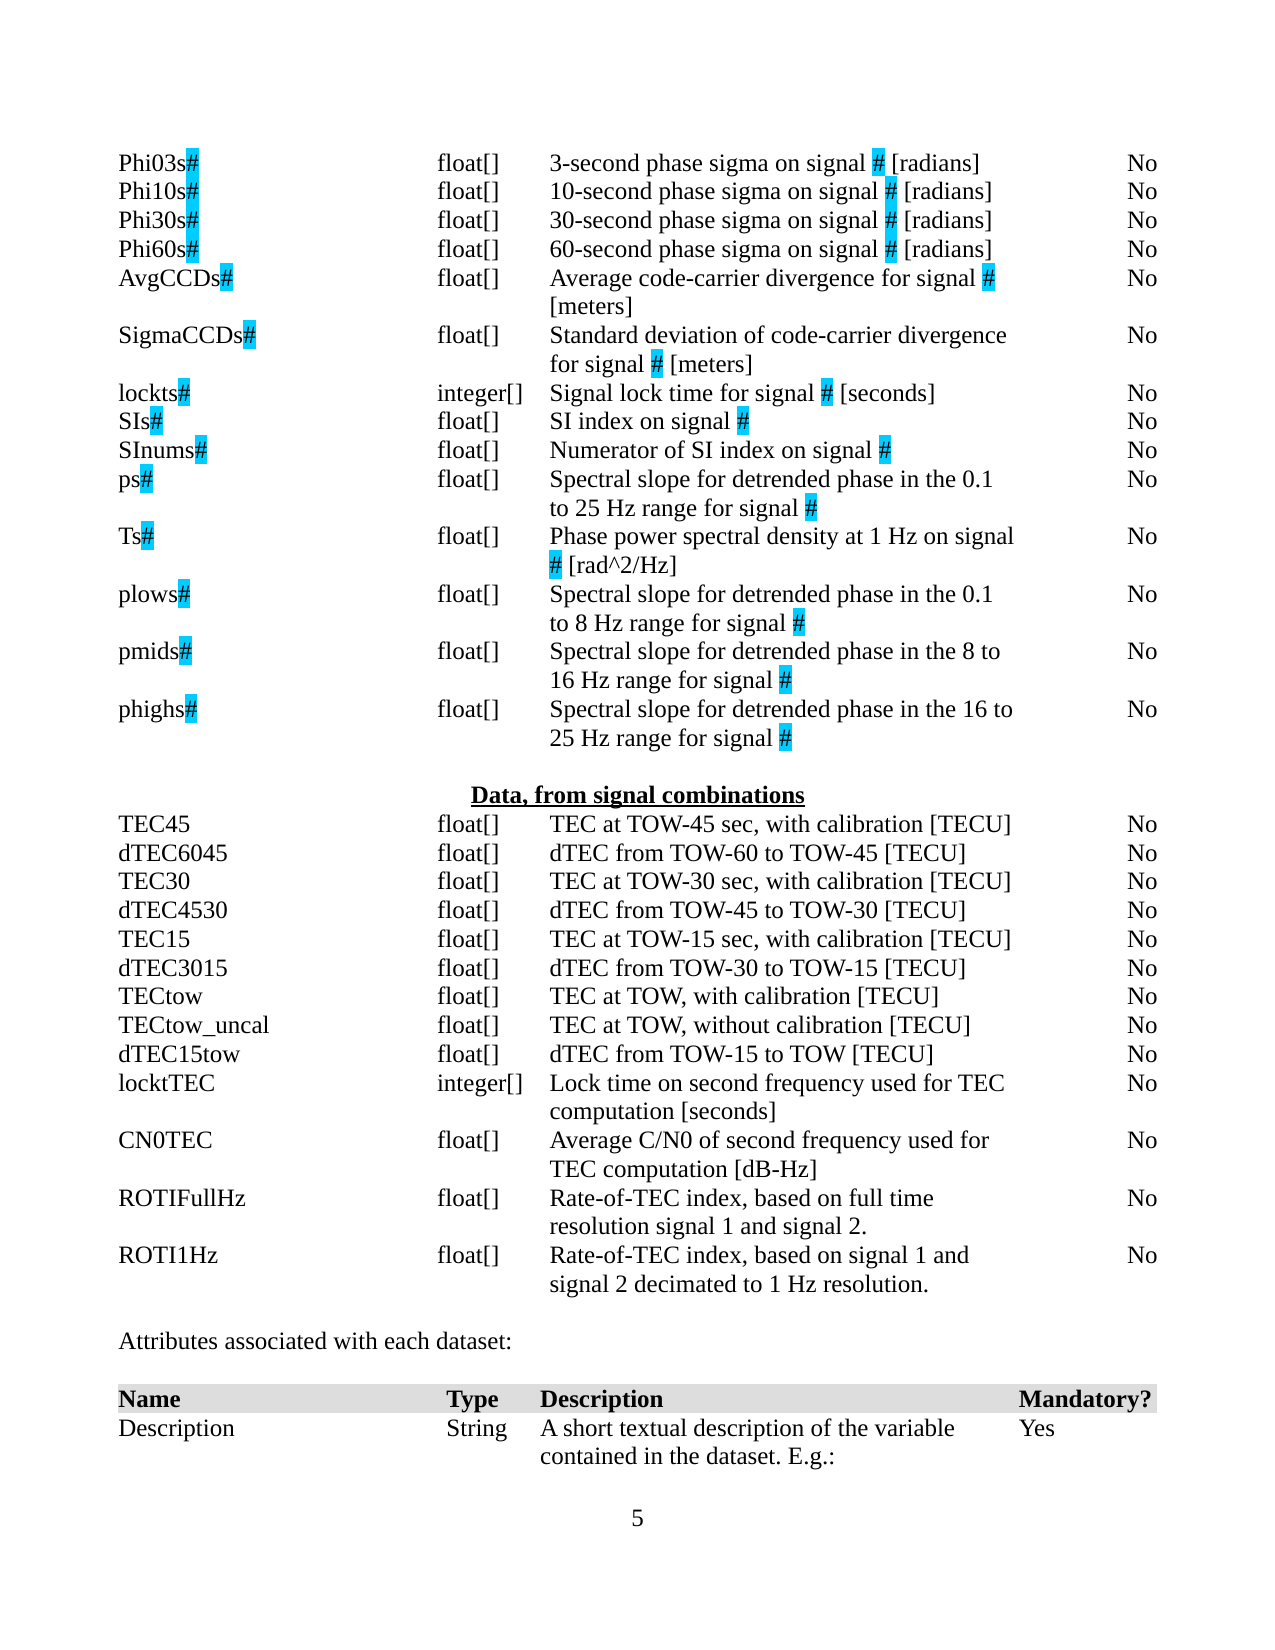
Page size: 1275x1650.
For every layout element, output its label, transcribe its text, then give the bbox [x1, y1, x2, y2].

table_cell No [1019, 1240, 1157, 1298]
table_cell No [1019, 521, 1157, 579]
table_cell float[] [437, 1010, 549, 1039]
table_cell No [1019, 1010, 1157, 1039]
table_cell TEC30 [118, 866, 437, 895]
table_cell No [1019, 1068, 1157, 1125]
table_cell lockts# [118, 378, 437, 406]
table_cell SIs# [118, 406, 437, 435]
table_cell float[] [437, 866, 549, 895]
table_cell 10-second phase sigma on signal # [radians] [549, 176, 1018, 205]
table_cell TECtow [118, 981, 437, 1010]
table_cell Phi03s# [118, 148, 437, 176]
table_cell No [1019, 1039, 1157, 1068]
table_cell float[] [437, 895, 549, 924]
table_cell float[] [437, 435, 549, 464]
table_cell Phi30s# [118, 205, 437, 234]
text Attributes associated with each dataset: [118, 1326, 1157, 1355]
table_cell Description [118, 1413, 446, 1470]
table_cell No [1019, 694, 1157, 751]
table_cell dTEC from TOW-15 to TOW [TECU] [549, 1039, 1018, 1068]
table_cell float[] [437, 838, 549, 866]
table_cell float[] [437, 234, 549, 263]
table_cell No [1019, 176, 1157, 205]
table_cell Signal lock time for signal # [seconds] [549, 378, 1018, 406]
table_cell String [446, 1413, 540, 1470]
table_cell 60-second phase sigma on signal # [radians] [549, 234, 1018, 263]
table_cell No [1019, 263, 1157, 320]
table_cell integer[] [437, 378, 549, 406]
table_cell No [1019, 406, 1157, 435]
table_cell dTEC3015 [118, 953, 437, 981]
table_cell plows# [118, 579, 437, 636]
table_cell float[] [437, 636, 549, 694]
table_cell Rate-of-TEC index, based on full time resolution signal 1 and signal 2. [549, 1183, 1018, 1240]
table_cell ps# [118, 464, 437, 521]
table_cell float[] [437, 205, 549, 234]
table_cell Ts# [118, 521, 437, 579]
table_cell TEC at TOW-15 sec, with calibration [TECU] [549, 924, 1018, 953]
table_cell float[] [437, 263, 549, 320]
table_cell No [1019, 981, 1157, 1010]
table_cell ROTIFullHz [118, 1183, 437, 1240]
table_cell Lock time on second frequency used for TEC computation [seconds] [549, 1068, 1018, 1125]
table_cell TECtow_uncal [118, 1010, 437, 1039]
table_cell [437, 751, 549, 780]
table_cell No [1019, 148, 1157, 176]
table_cell float[] [437, 320, 549, 378]
table_cell locktTEC [118, 1068, 437, 1125]
table_cell float[] [437, 1039, 549, 1068]
table_cell No [1019, 234, 1157, 263]
table_cell [118, 751, 437, 780]
table_cell Spectral slope for detrended phase in the 8 to 16 Hz range for signal # [549, 636, 1018, 694]
table_cell dTEC from TOW-45 to TOW-30 [TECU] [549, 895, 1018, 924]
table_cell No [1019, 320, 1157, 378]
table_cell phighs# [118, 694, 437, 751]
table_cell No [1019, 464, 1157, 521]
table_cell No [1019, 205, 1157, 234]
table_cell Phi60s# [118, 234, 437, 263]
table_cell Yes [1019, 1413, 1157, 1470]
table_cell float[] [437, 176, 549, 205]
table_cell TEC45 [118, 809, 437, 838]
table_cell float[] [437, 694, 549, 751]
table_cell No [1019, 838, 1157, 866]
table_cell No [1019, 866, 1157, 895]
table_cell Spectral slope for detrended phase in the 0.1 to 25 Hz range for signal # [549, 464, 1018, 521]
table_cell SInums# [118, 435, 437, 464]
table_cell float[] [437, 1240, 549, 1298]
table_cell float[] [437, 924, 549, 953]
table_cell float[] [437, 1183, 549, 1240]
table_cell float[] [437, 579, 549, 636]
table_cell No [1019, 953, 1157, 981]
table_cell TEC at TOW-45 sec, with calibration [TECU] [549, 809, 1018, 838]
table_cell No [1019, 435, 1157, 464]
table_cell No [1019, 1183, 1157, 1240]
table_cell Data, from signal combinations [118, 780, 1157, 809]
table_cell 3-second phase sigma on signal # [radians] [549, 148, 1018, 176]
table_cell Rate-of-TEC index, based on signal 1 and signal 2 decimated to 1 Hz resolution. [549, 1240, 1018, 1298]
table_cell No [1019, 809, 1157, 838]
table_cell float[] [437, 406, 549, 435]
table_cell Average code-carrier divergence for signal # [meters] [549, 263, 1018, 320]
table_cell [1019, 751, 1157, 780]
table_cell dTEC from TOW-60 to TOW-45 [TECU] [549, 838, 1018, 866]
table_cell ROTI1Hz [118, 1240, 437, 1298]
table_cell Standard deviation of code-carrier divergence for signal # [meters] [549, 320, 1018, 378]
table_cell TEC15 [118, 924, 437, 953]
table_cell float[] [437, 981, 549, 1010]
table_cell dTEC15tow [118, 1039, 437, 1068]
table_cell Spectral slope for detrended phase in the 0.1 to 8 Hz range for signal # [549, 579, 1018, 636]
table_cell integer[] [437, 1068, 549, 1125]
table_cell No [1019, 579, 1157, 636]
table_cell [549, 751, 1018, 780]
table_cell float[] [437, 809, 549, 838]
table_cell Numerator of SI index on signal # [549, 435, 1018, 464]
table_cell float[] [437, 148, 549, 176]
table_cell Average C/N0 of second frequency used for TEC computation [dB-Hz] [549, 1125, 1018, 1183]
table_cell No [1019, 1125, 1157, 1183]
table_cell No [1019, 924, 1157, 953]
table_cell SI index on signal # [549, 406, 1018, 435]
table_cell AvgCCDs# [118, 263, 437, 320]
table_cell No [1019, 378, 1157, 406]
table_cell dTEC from TOW-30 to TOW-15 [TECU] [549, 953, 1018, 981]
table_cell TEC at TOW-30 sec, with calibration [TECU] [549, 866, 1018, 895]
table_cell No [1019, 636, 1157, 694]
table_cell TEC at TOW, with calibration [TECU] [549, 981, 1018, 1010]
table_cell float[] [437, 1125, 549, 1183]
table_cell Spectral slope for detrended phase in the 16 to 25 Hz range for signal # [549, 694, 1018, 751]
table_cell No [1019, 895, 1157, 924]
table_cell SigmaCCDs# [118, 320, 437, 378]
table_cell A short textual description of the variable contained in the dataset. E.g.: [540, 1413, 1018, 1470]
table_cell TEC at TOW, without calibration [TECU] [549, 1010, 1018, 1039]
table_cell CN0TEC [118, 1125, 437, 1183]
table_cell dTEC4530 [118, 895, 437, 924]
table_cell float[] [437, 953, 549, 981]
table_cell 30-second phase sigma on signal # [radians] [549, 205, 1018, 234]
table_cell float[] [437, 521, 549, 579]
table_cell pmids# [118, 636, 437, 694]
table_cell Phase power spectral density at 1 Hz on signal # [rad^2/Hz] [549, 521, 1018, 579]
table_cell dTEC6045 [118, 838, 437, 866]
table_cell Phi10s# [118, 176, 437, 205]
table_cell float[] [437, 464, 549, 521]
